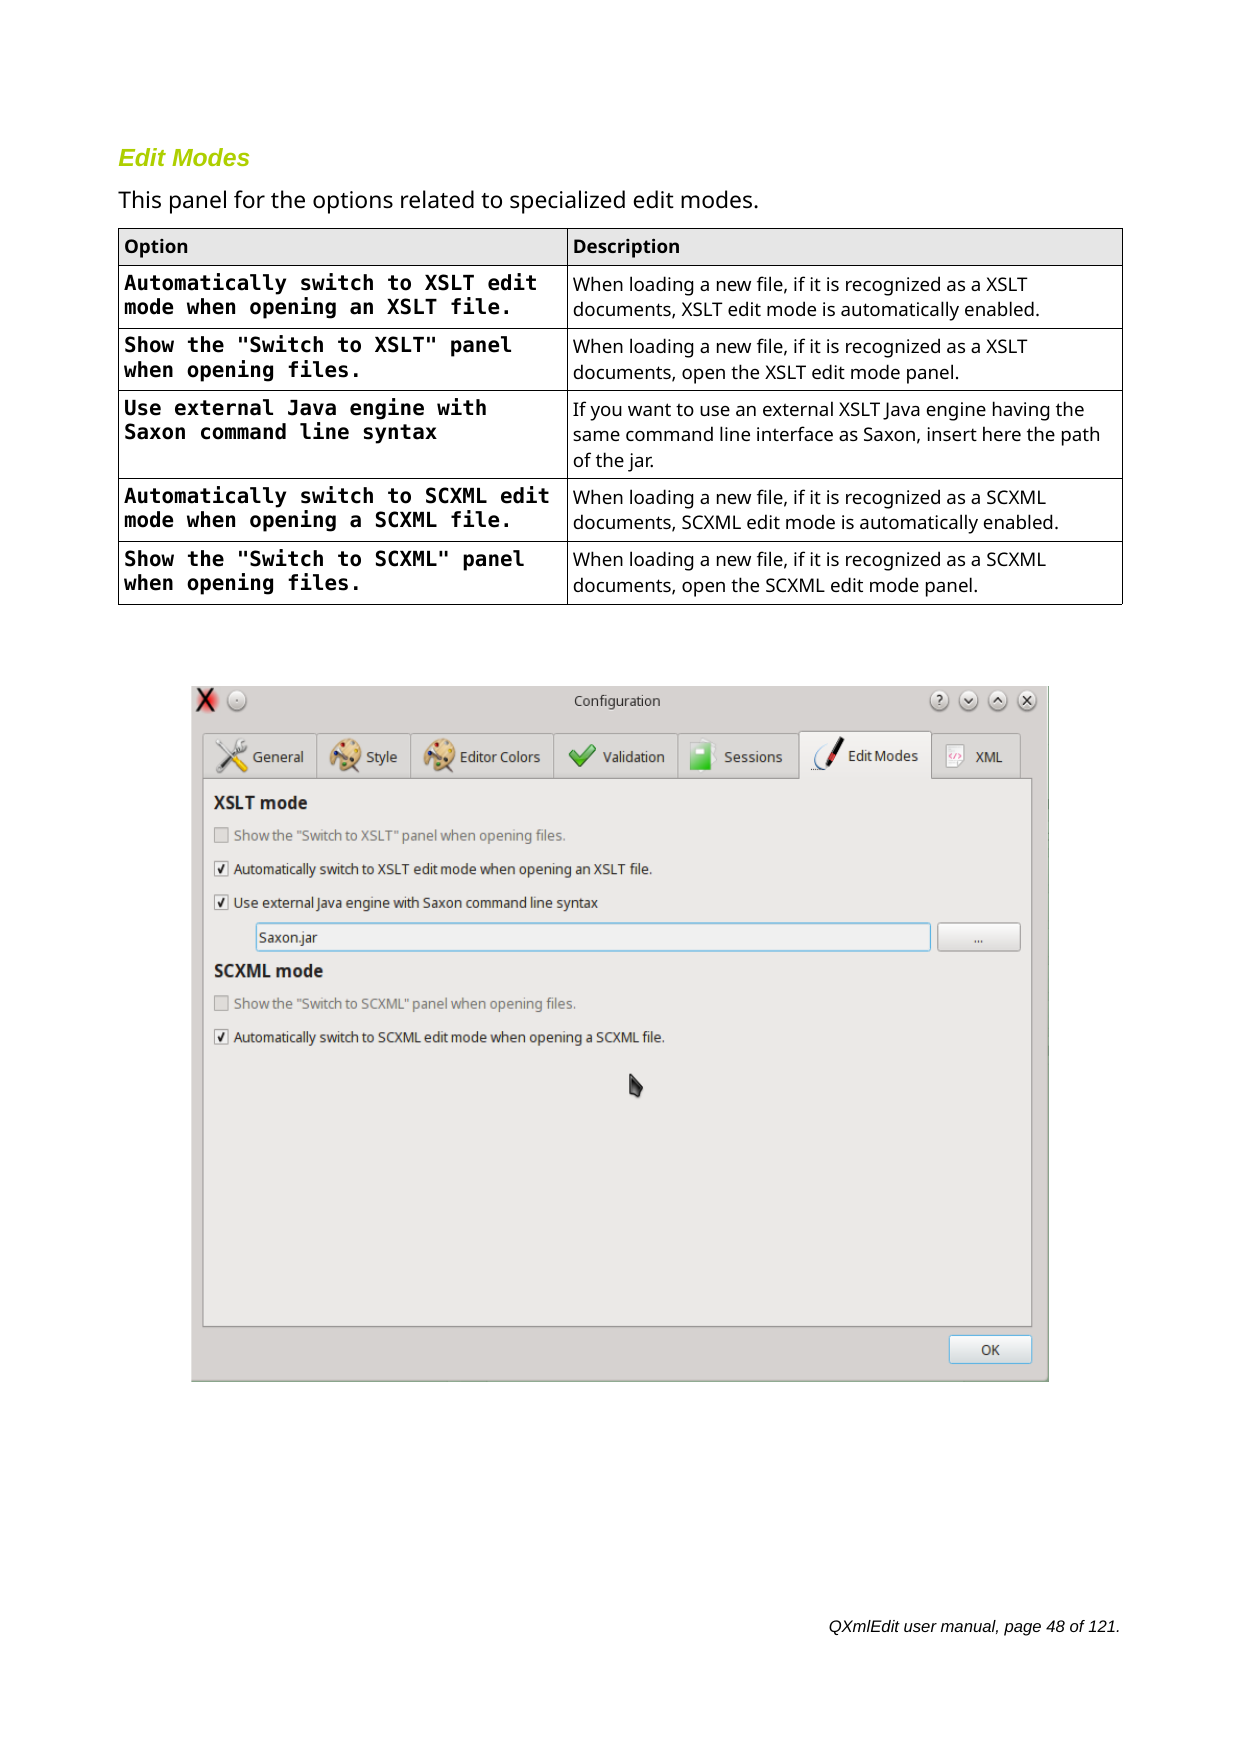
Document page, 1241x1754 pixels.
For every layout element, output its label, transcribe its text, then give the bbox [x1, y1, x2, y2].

picture [191, 686, 1049, 1382]
subtitle Edit Modes [118, 143, 1122, 172]
text This panel for the options related to specialized edit modes. [118, 184, 1122, 215]
table_cell When loading a new file, if it is recognized as a SCXML documents, open the SCXML edit mode panel. [568, 542, 1122, 603]
table_cell When loading a new file, if it is recognized as a XSLT documents, XSLT edit mode is automatically enabled. [568, 266, 1122, 328]
table_header Option [119, 229, 567, 265]
table_header Description [568, 229, 1122, 265]
table_cell Show the "Switch to XSLT" panel when opening files. [119, 329, 567, 390]
table_cell When loading a new file, if it is recognized as a SCXML documents, SCXML edit mode is automatically enabled. [568, 479, 1122, 541]
table_cell Show the "Switch to SCXML" panel when opening files. [119, 542, 567, 603]
table_cell Automatically switch to SCXML edit mode when opening a SCXML file. [119, 479, 567, 541]
table_cell Use external Java engine with Saxon command line syntax [119, 391, 567, 478]
table_cell When loading a new file, if it is recognized as a XSLT documents, open the XSLT edit mode panel. [568, 329, 1122, 390]
table_cell If you want to use an external XSLT Java engine having the same command line interface as Saxon, insert here the path of the jar. [568, 391, 1122, 478]
table_cell Automatically switch to XSLT edit mode when opening an XSLT file. [119, 266, 567, 328]
